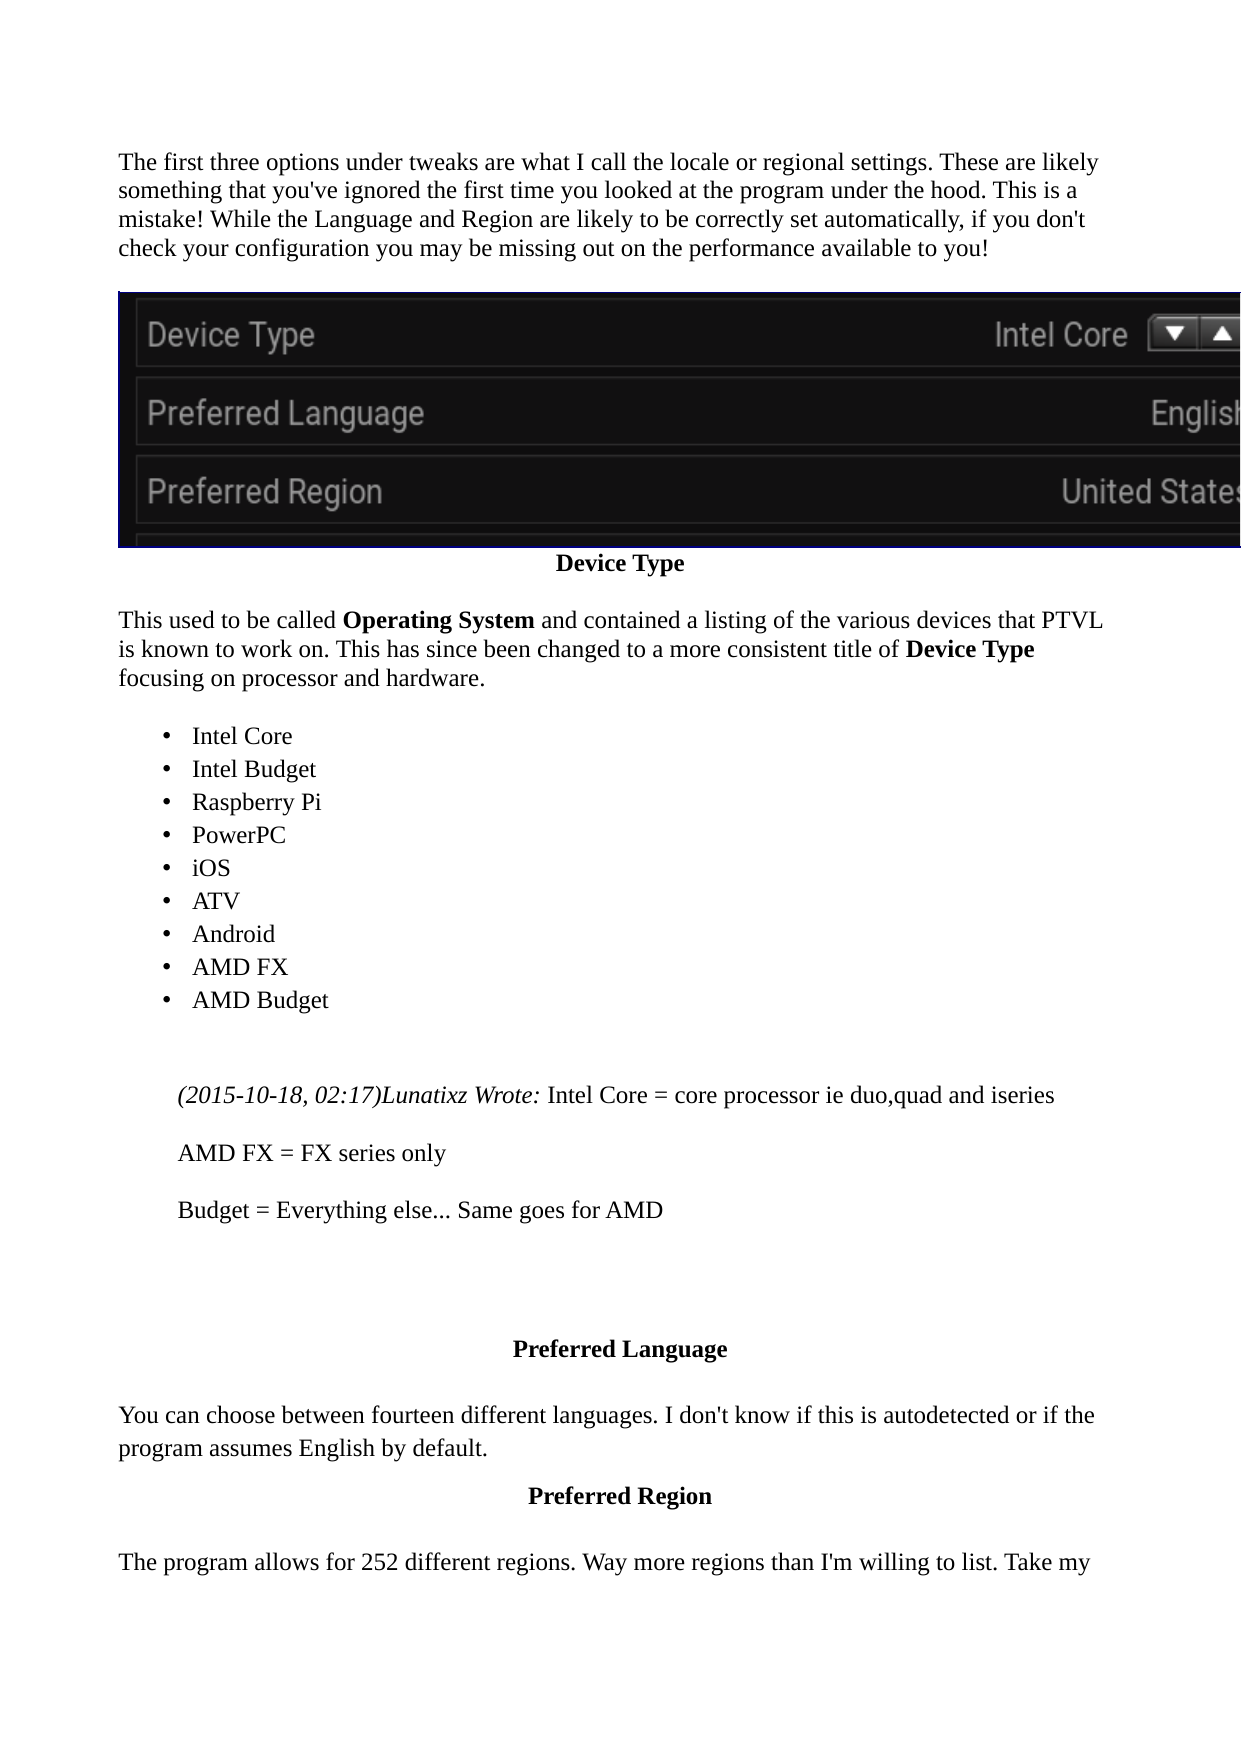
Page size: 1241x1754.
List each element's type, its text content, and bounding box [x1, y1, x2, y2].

text Preferred Region [118, 1481, 1122, 1509]
list PowerPC [162, 820, 1122, 849]
list ATV [162, 886, 1122, 915]
list iOS [162, 853, 1122, 882]
text (2015-10-18, 02:17)Lunatixz Wrote: Intel Core = core processor ie duo,quad and iseries AMD FX = FX series only Budget = Everything else... Same goes for AMD [177, 1080, 1063, 1224]
list AMD FX [162, 952, 1122, 981]
text You can choose between fourteen different languages. I don't know if this is autodetected or if the program assumes English by default. [118, 1367, 1122, 1462]
text Preferred Language [118, 1334, 1122, 1363]
list Intel Budget [162, 754, 1122, 783]
list Intel Core [162, 721, 1122, 749]
picture [120, 293, 1241, 546]
list Android [162, 919, 1122, 948]
text The first three options under tweaks are what I call the locale or regional settings. These are likely something that you've ignored the first time you looked at the program under the hood. This is a mistake! While the Language and Region are likely to be correctly set automatically, if you don't check your configuration you may be missing out on the performance available to you! [118, 118, 1122, 262]
text The program allows for 252 different regions. Way more regions than I'm willing to list. Take my [118, 1514, 1122, 1576]
text Device Type [118, 548, 1122, 576]
list Raspberry Pi [162, 787, 1122, 816]
text This used to be called Operating System and contained a listing of the various devices that PTVL is known to work on. This has since been changed to a more consistent title of Device Type focusing on processor and hardware. [118, 576, 1122, 691]
list AMD Budget [162, 985, 1122, 1014]
